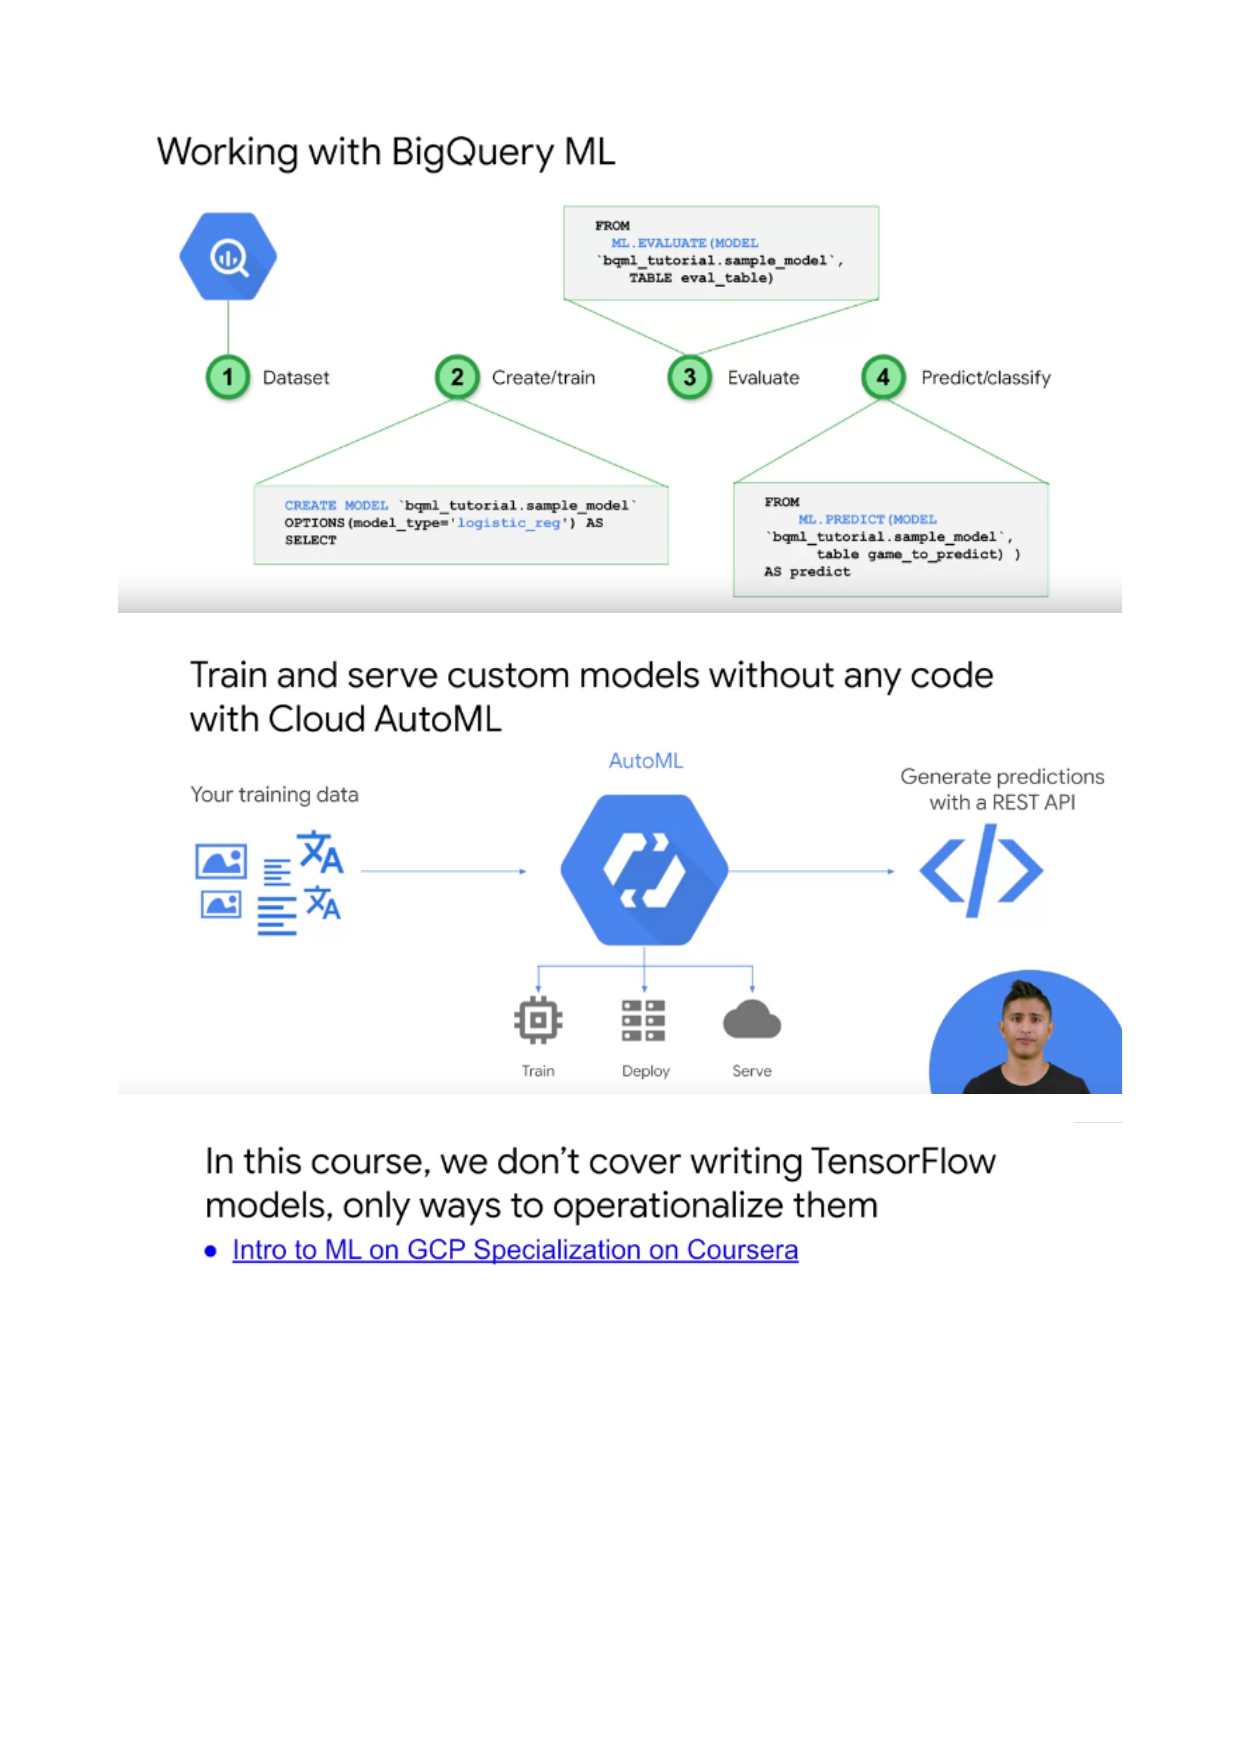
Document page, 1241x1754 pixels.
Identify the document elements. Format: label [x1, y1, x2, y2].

picture [118, 641, 1123, 1094]
picture [118, 118, 1123, 613]
picture [118, 1122, 1123, 1290]
